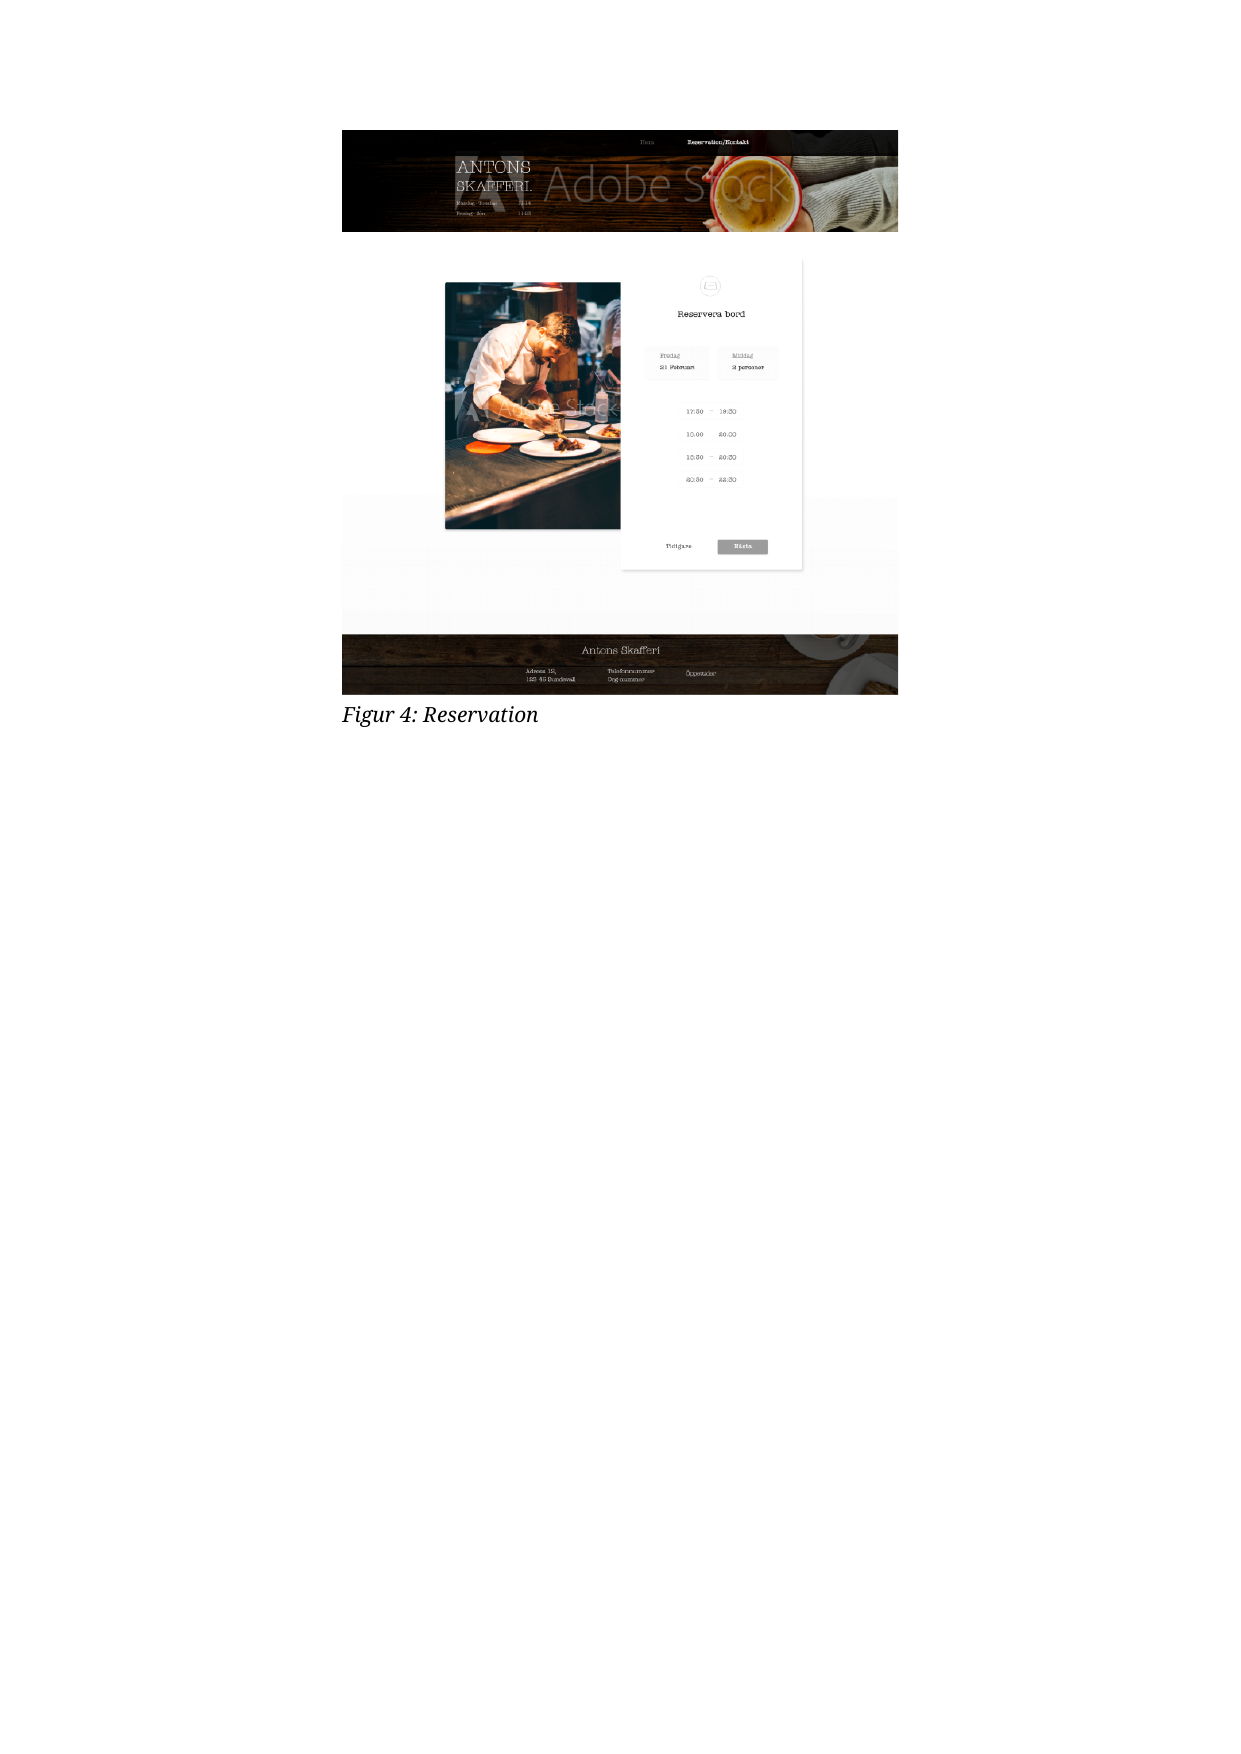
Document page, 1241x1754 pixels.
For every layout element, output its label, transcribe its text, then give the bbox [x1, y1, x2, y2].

text Figur 4: Reservation [342, 695, 898, 729]
